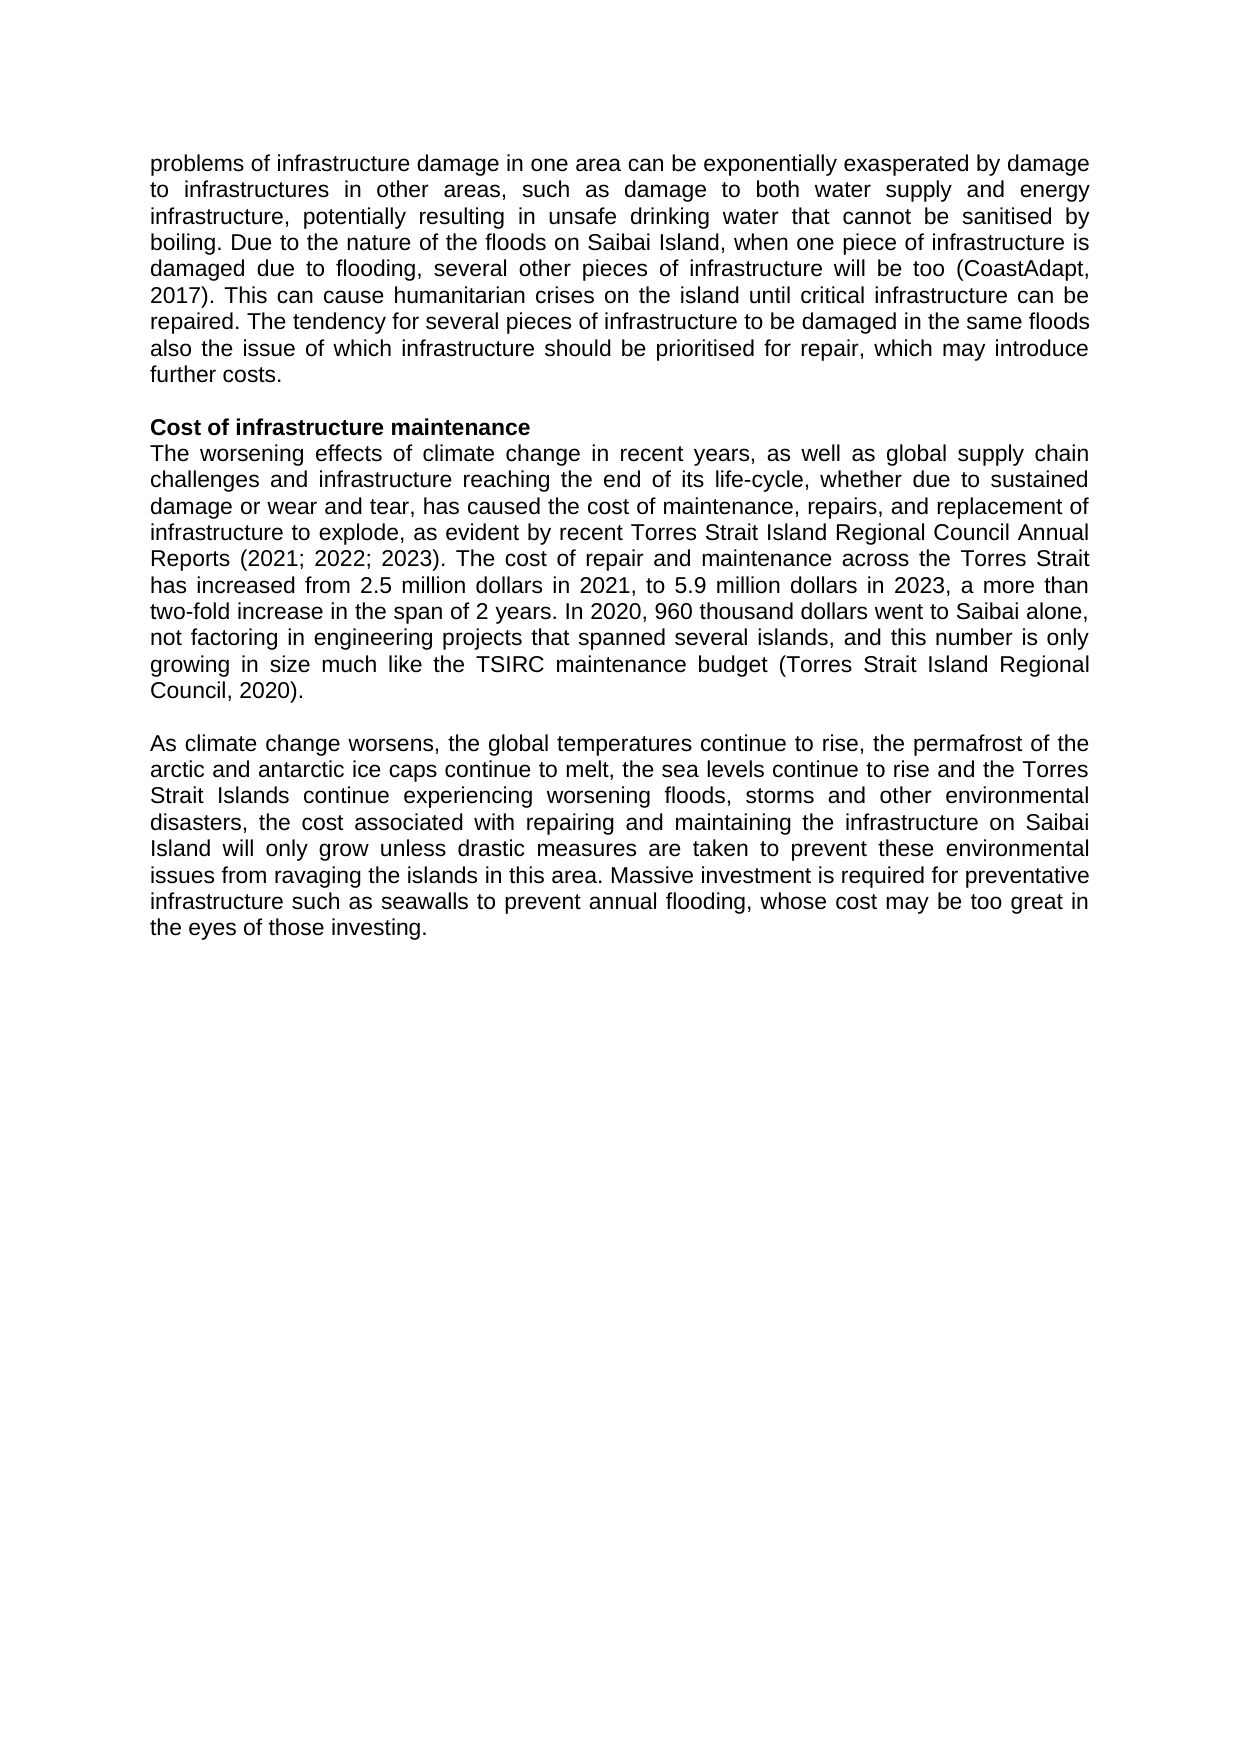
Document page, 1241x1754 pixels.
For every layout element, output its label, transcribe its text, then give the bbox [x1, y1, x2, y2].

text problems of infrastructure damage in one area can be exponentially exasperated by damage to infrastructures in other areas, such as damage to both water supply and energy infrastructure, potentially resulting in unsafe drinking water that cannot be sanitised by boiling. Due to the nature of the floods on Saibai Island, when one piece of infrastructure is damaged due to flooding, several other pieces of infrastructure will be too (CoastAdapt, 2017). This can cause humanitarian crises on the island until critical infrastructure can be repaired. The tendency for several pieces of infrastructure to be damaged in the same floods also the issue of which infrastructure should be prioritised for repair, which may introduce further costs. [150, 150, 1090, 387]
text As climate change worsens, the global temperatures continue to rise, the permafrost of the arctic and antarctic ice caps continue to melt, the sea levels continue to rise and the Torres Strait Islands continue experiencing worsening floods, storms and other environmental disasters, the cost associated with repairing and maintaining the infrastructure on Saibai Island will only grow unless drastic measures are taken to prevent these environmental issues from ravaging the islands in this area. Massive investment is required for preventative infrastructure such as seawalls to prevent annual flooding, whose cost may be too great in the eyes of those investing. [150, 730, 1090, 941]
subtitle Cost of infrastructure maintenance [150, 413, 1090, 440]
text The worsening effects of climate change in recent years, as well as global supply chain challenges and infrastructure reaching the end of its life-cycle, whether due to sustained damage or wear and tear, has caused the cost of maintenance, repairs, and replacement of infrastructure to explode, as evident by recent Torres Strait Island Regional Council Annual Reports (2021; 2022; 2023). The cost of repair and maintenance across the Torres Strait has increased from 2.5 million dollars in 2021, to 5.9 million dollars in 2023, a more than two-fold increase in the span of 2 years. In 2020, 960 thousand dollars went to Saibai alone, not factoring in engineering projects that spanned several islands, and this number is only growing in size much like the TSIRC maintenance budget (Torres Strait Island Regional Council, 2020). [150, 440, 1090, 703]
